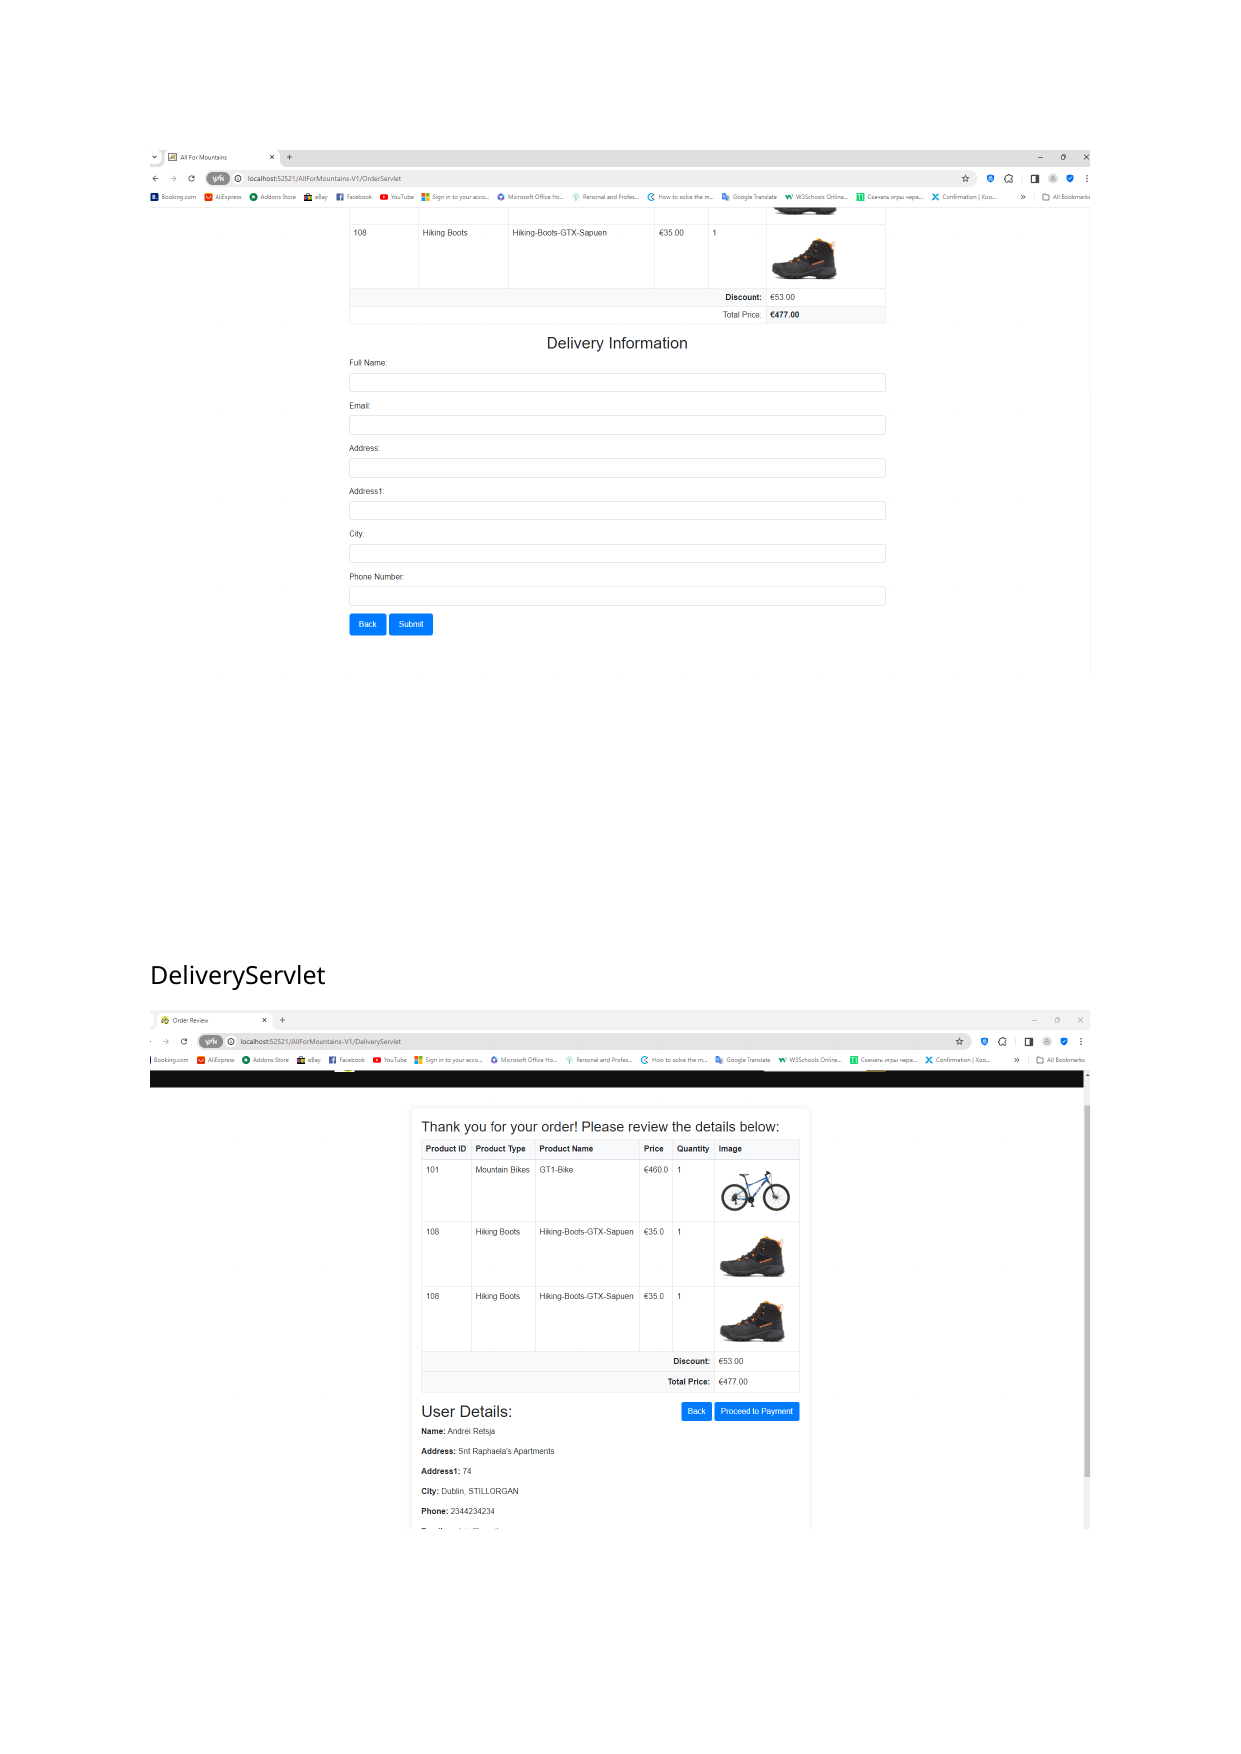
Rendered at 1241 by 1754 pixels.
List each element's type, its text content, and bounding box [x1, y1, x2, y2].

text DeliveryServlet [150, 958, 1090, 992]
